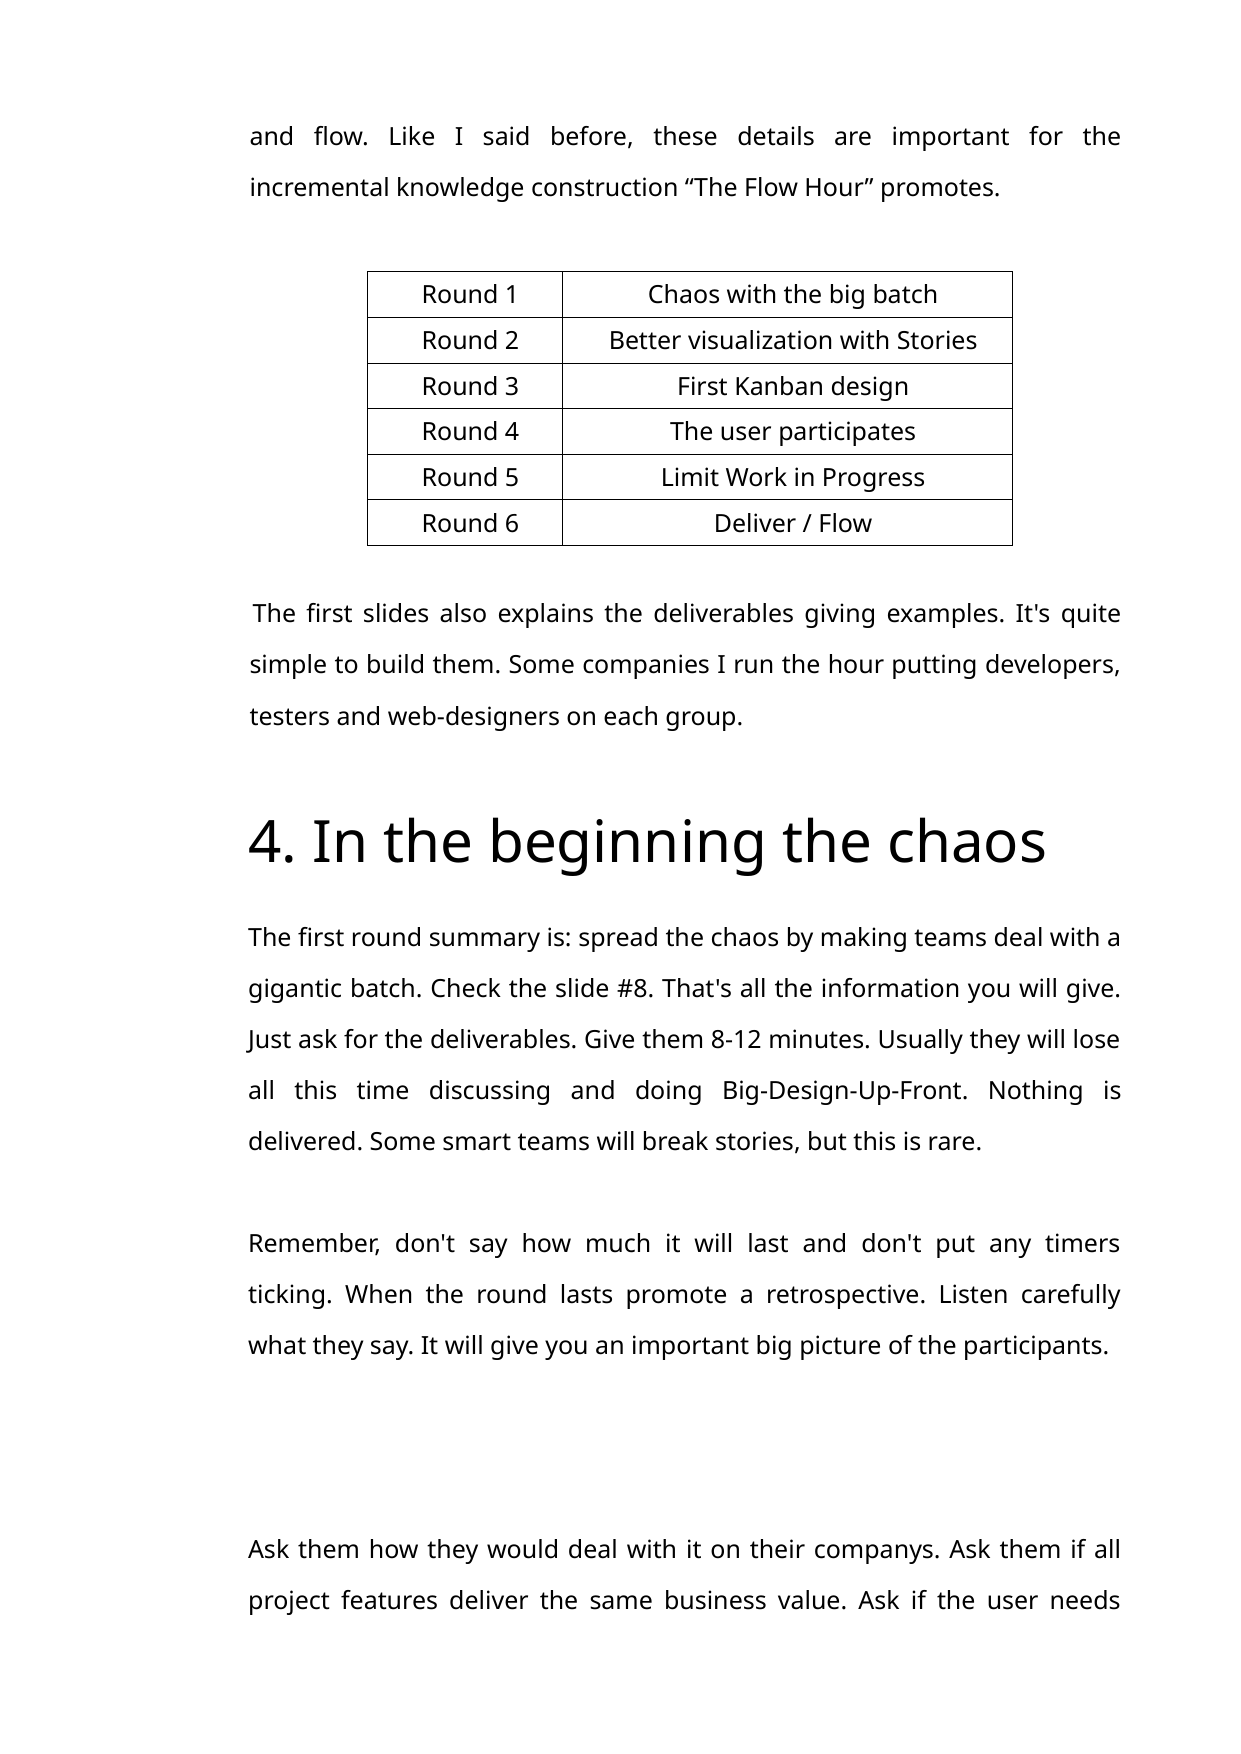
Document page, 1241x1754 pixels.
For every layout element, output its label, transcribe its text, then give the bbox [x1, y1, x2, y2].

table_cell Deliver / Flow [563, 500, 1012, 545]
text The first slides also explains the deliverables giving examples. It's quite simple to build them. Some companies I run the hour putting developers, testers and web-designers on each group. [249, 596, 1122, 732]
table_header Chaos with the big batch [563, 272, 1012, 317]
table_cell First Kanban design [563, 364, 1012, 408]
text and flow. Like I said before, these details are important for the incremental knowledge construction “The Flow Hour” promotes. [249, 118, 1122, 203]
table_cell Better visualization with Stories [563, 318, 1012, 362]
table_header Round 1 [368, 272, 562, 317]
text 4. In the beginning the chaos [248, 800, 1122, 880]
text Remember, don't say how much it will last and don't put any timers ticking. When the round lasts promote a retrospective. Listen carefully what they say. It will give you an important big picture of the participants. [248, 1226, 1122, 1362]
table_cell Limit Work in Progress [563, 455, 1012, 499]
text The first round summary is: spread the chaos by making teams deal with a gigantic batch. Check the slide #8. That's all the information you will give. Just ask for the deliverables. Give them 8-12 minutes. Usually they will lose all this time discussing and doing Big-Design-Up-Front. Nothing is delivered. Some smart teams will break stories, but this is rare. [248, 919, 1122, 1158]
table_cell Round 2 [368, 318, 562, 362]
table_cell The user participates [563, 409, 1012, 454]
table_cell Round 5 [368, 455, 562, 499]
text Ask them how they would deal with it on their companys. Ask them if all project features deliver the same business value. Ask if the user needs [248, 1532, 1122, 1617]
table_cell Round 4 [368, 409, 562, 454]
table_cell Round 6 [368, 500, 562, 545]
table_cell Round 3 [368, 364, 562, 408]
